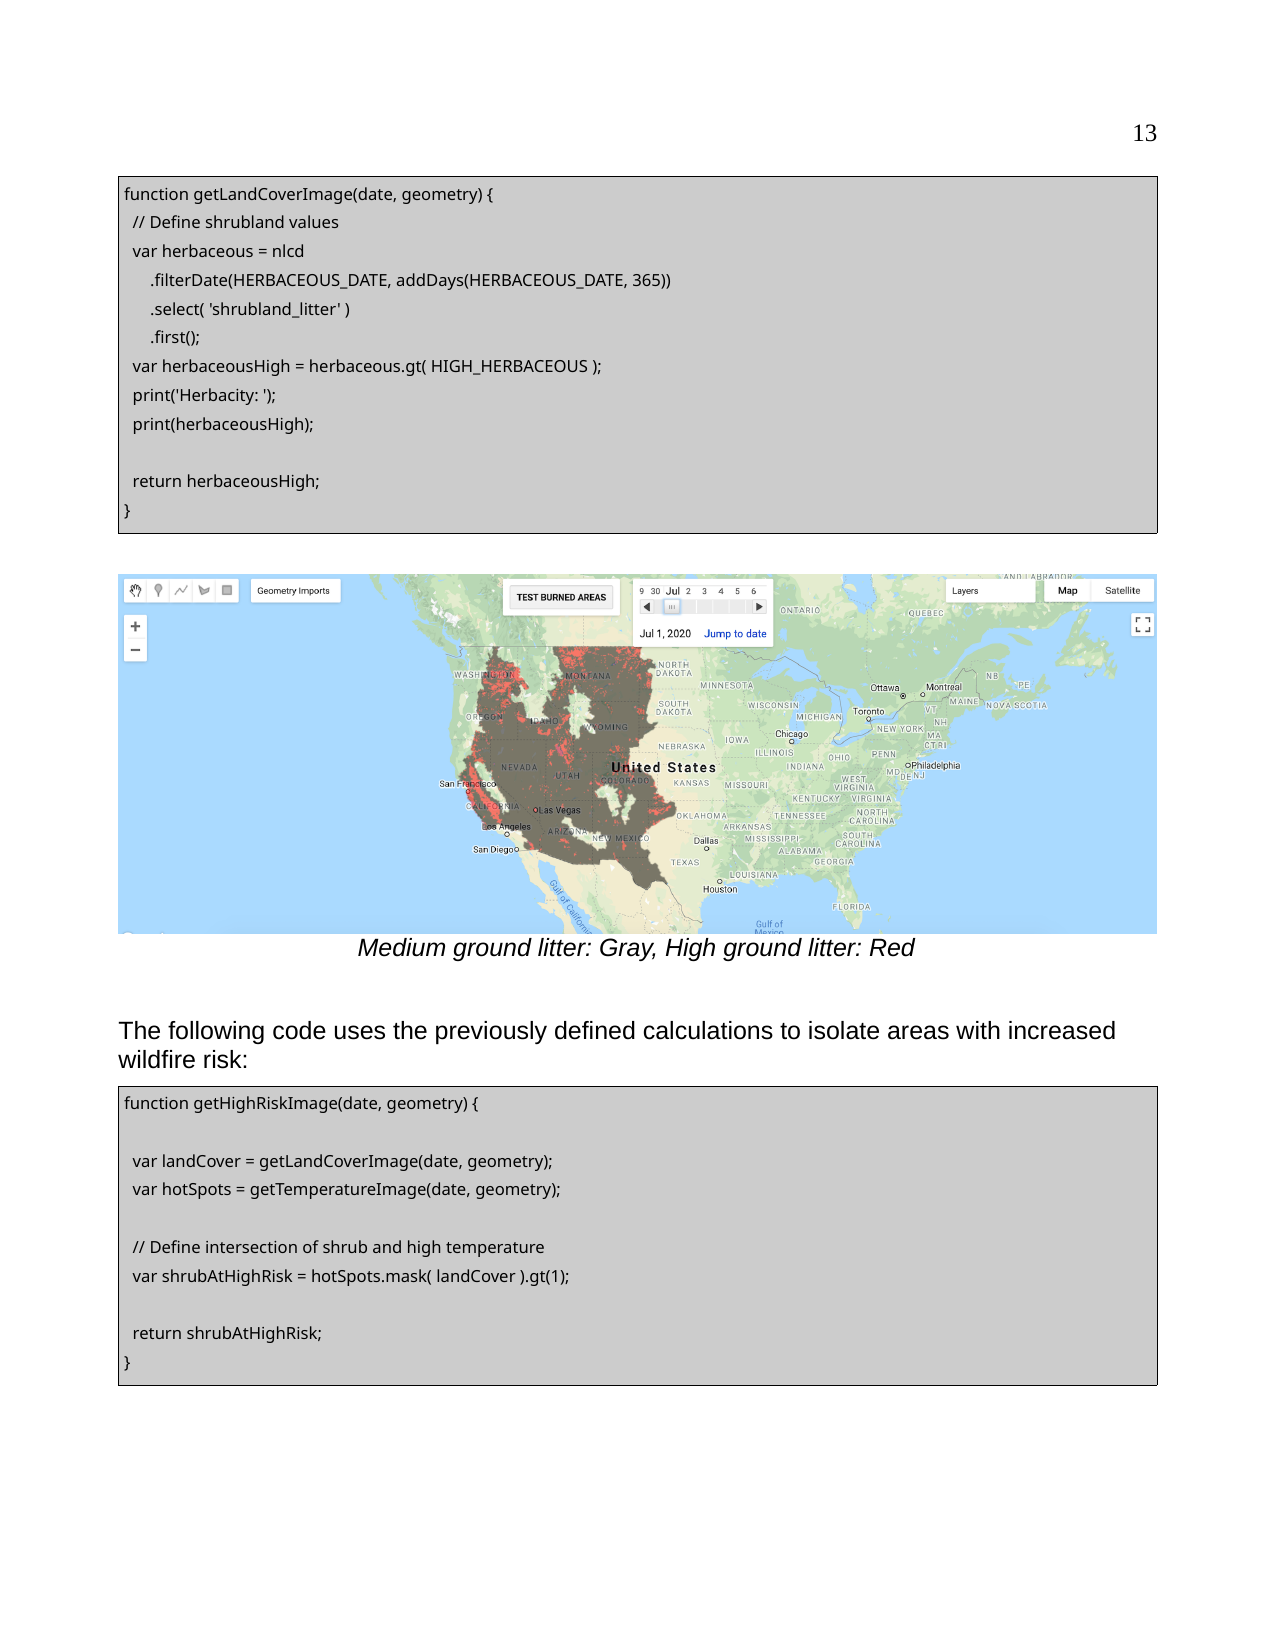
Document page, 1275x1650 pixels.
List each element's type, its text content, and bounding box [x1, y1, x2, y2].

text Medium ground litter: Gray, High ground litter: Red [118, 934, 1157, 962]
table_header function getHighRiskImage(date, geometry) { var landCover = getLandCoverImage(date, geometry); var hotSpots = getTemperatureImage(date, geometry); // Define intersection of shrub and high temperature var shrubAtHighRisk = hotSpots.mask( landCover ).gt(1); return shrubAtHighRisk; } [119, 1087, 1157, 1385]
text The following code uses the previously defined calculations to isolate areas with increased wildfire risk: [118, 1016, 1157, 1073]
table_header function getLandCoverImage(date, geometry) { // Define shrubland values var herbaceous = nlcd .filterDate(HERBACEOUS_DATE, addDays(HERBACEOUS_DATE, 365)) .select( 'shrubland_litter' ) .first(); var herbaceousHigh = herbaceous.gt( HIGH_HERBACEOUS ); print('Herbacity: '); print(herbaceousHigh); return herbaceousHigh; } [119, 177, 1157, 533]
picture [118, 574, 1157, 934]
